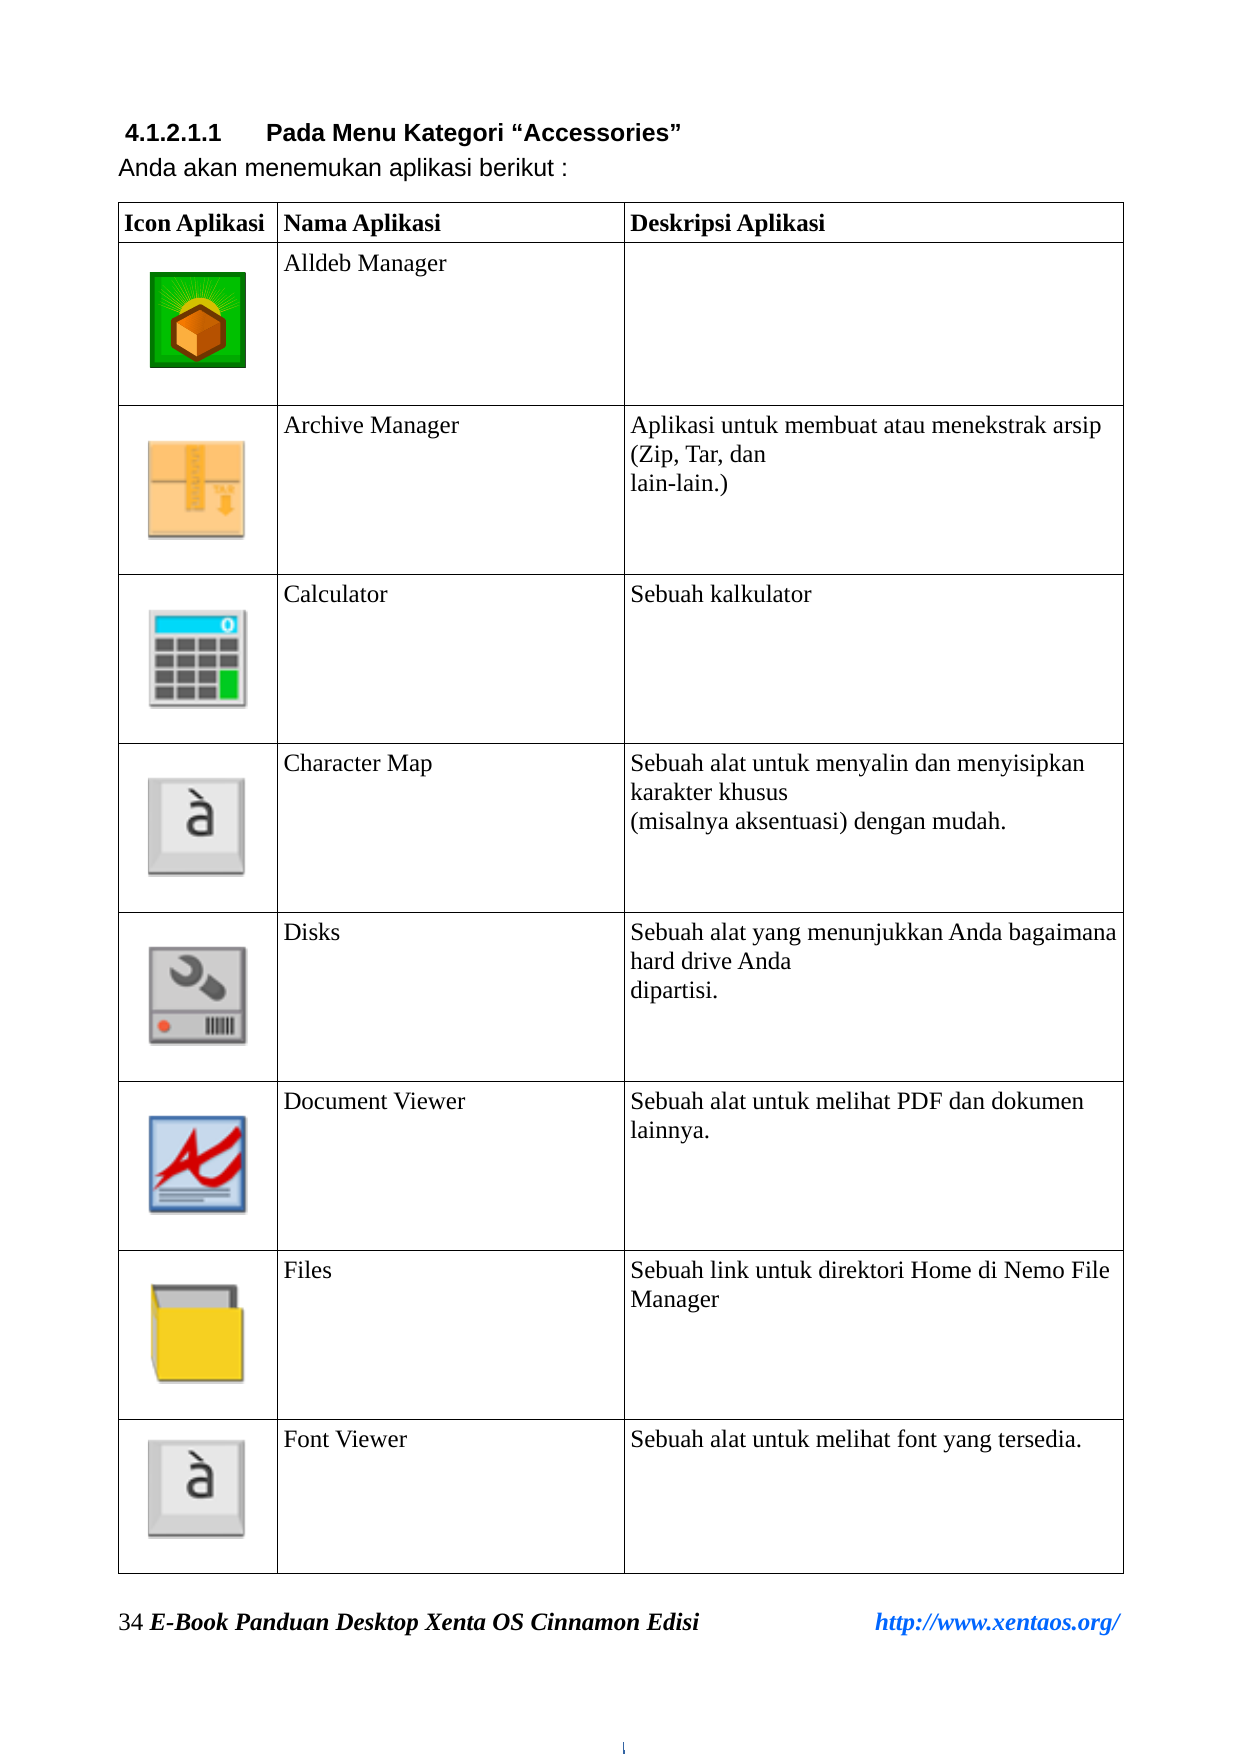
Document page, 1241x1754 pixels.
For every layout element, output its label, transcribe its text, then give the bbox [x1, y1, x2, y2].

table_cell Archive Manager [278, 406, 624, 574]
picture [147, 1115, 248, 1215]
table_cell [119, 243, 277, 405]
table_cell Font Viewer [278, 1420, 624, 1573]
picture [147, 1438, 248, 1539]
table_cell [119, 1420, 277, 1573]
table_cell [119, 406, 277, 574]
table_cell Character Map [278, 744, 624, 912]
table_cell [119, 1082, 277, 1249]
picture [147, 608, 248, 709]
table_cell [625, 243, 1123, 405]
picture [147, 946, 248, 1046]
table_cell Sebuah alat untuk menyalin dan menyisipkan karakter khusus (misalnya aksentuasi) dengan mudah. [625, 744, 1123, 912]
table_cell Sebuah alat untuk melihat PDF dan dokumen lainnya. [625, 1082, 1123, 1249]
table_cell Sebuah alat untuk melihat font yang tersedia. [625, 1420, 1123, 1573]
table_header Icon Aplikasi [119, 203, 277, 242]
table_cell [119, 913, 277, 1081]
picture [147, 439, 248, 540]
table_cell Files [278, 1251, 624, 1418]
table_cell Aplikasi untuk membuat atau menekstrak arsip (Zip, Tar, dan lain-lain.) [625, 406, 1123, 574]
table_header Deskripsi Aplikasi [625, 203, 1123, 242]
table_cell Disks [278, 913, 624, 1081]
table_cell Sebuah alat yang menunjukkan Anda bagaimana hard drive Anda dipartisi. [625, 913, 1123, 1081]
text Anda akan menemukan aplikasi berikut : [118, 153, 1122, 182]
table_cell [119, 575, 277, 743]
table_cell Calculator [278, 575, 624, 743]
subtitle Pada Menu Kategori “Accessories” [118, 118, 1122, 147]
table_cell Sebuah kalkulator [625, 575, 1123, 743]
table_cell [119, 1251, 277, 1418]
table_header Nama Aplikasi [278, 203, 624, 242]
table_cell Sebuah link untuk direktori Home di Nemo File Manager [625, 1251, 1123, 1418]
table_cell Document Viewer [278, 1082, 624, 1249]
table_cell [119, 744, 277, 912]
table_cell Alldeb Manager [278, 243, 624, 405]
picture [147, 777, 248, 877]
picture [147, 1283, 248, 1384]
